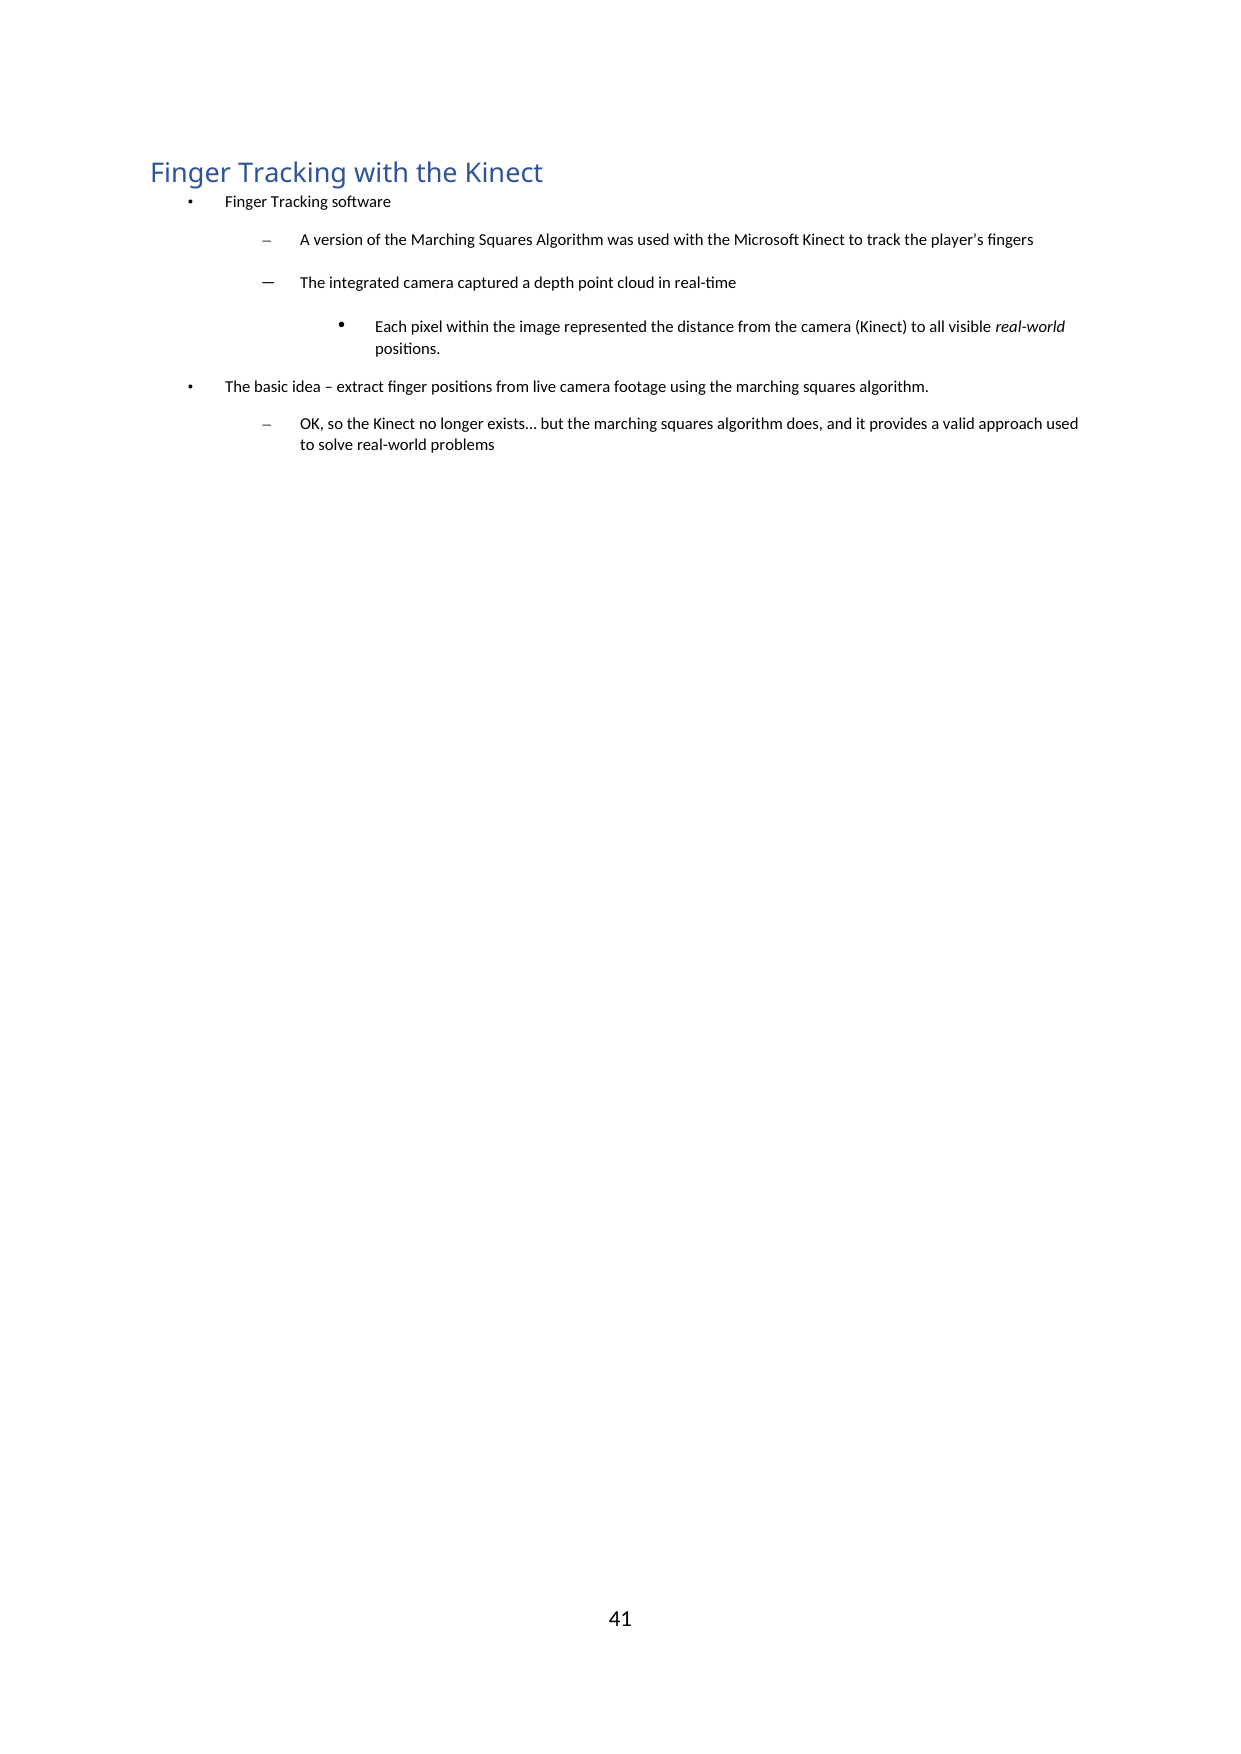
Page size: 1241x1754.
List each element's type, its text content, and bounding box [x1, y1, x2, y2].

subtitle Finger Tracking with the Kinect [150, 153, 1090, 190]
list OK, so the Kinect no longer exists… but the marching squares algorithm does, and it provides a valid approach used to solve real-world problems [262, 414, 1090, 455]
list A version of the Marching Squares Algorithm was used with the Microsoft Kinect to track the player’s fingers [262, 229, 1090, 250]
list The basic idea – extract finger positions from live camera footage using the marching squares algorithm. [187, 376, 1090, 396]
list Finger Tracking software [187, 192, 1090, 212]
list Each pixel within the image represented the distance from the camera (Kinect) to all visible real-world positions. [337, 311, 1090, 358]
list The integrated camera captured a depth point cloud in real-time [262, 267, 1090, 293]
